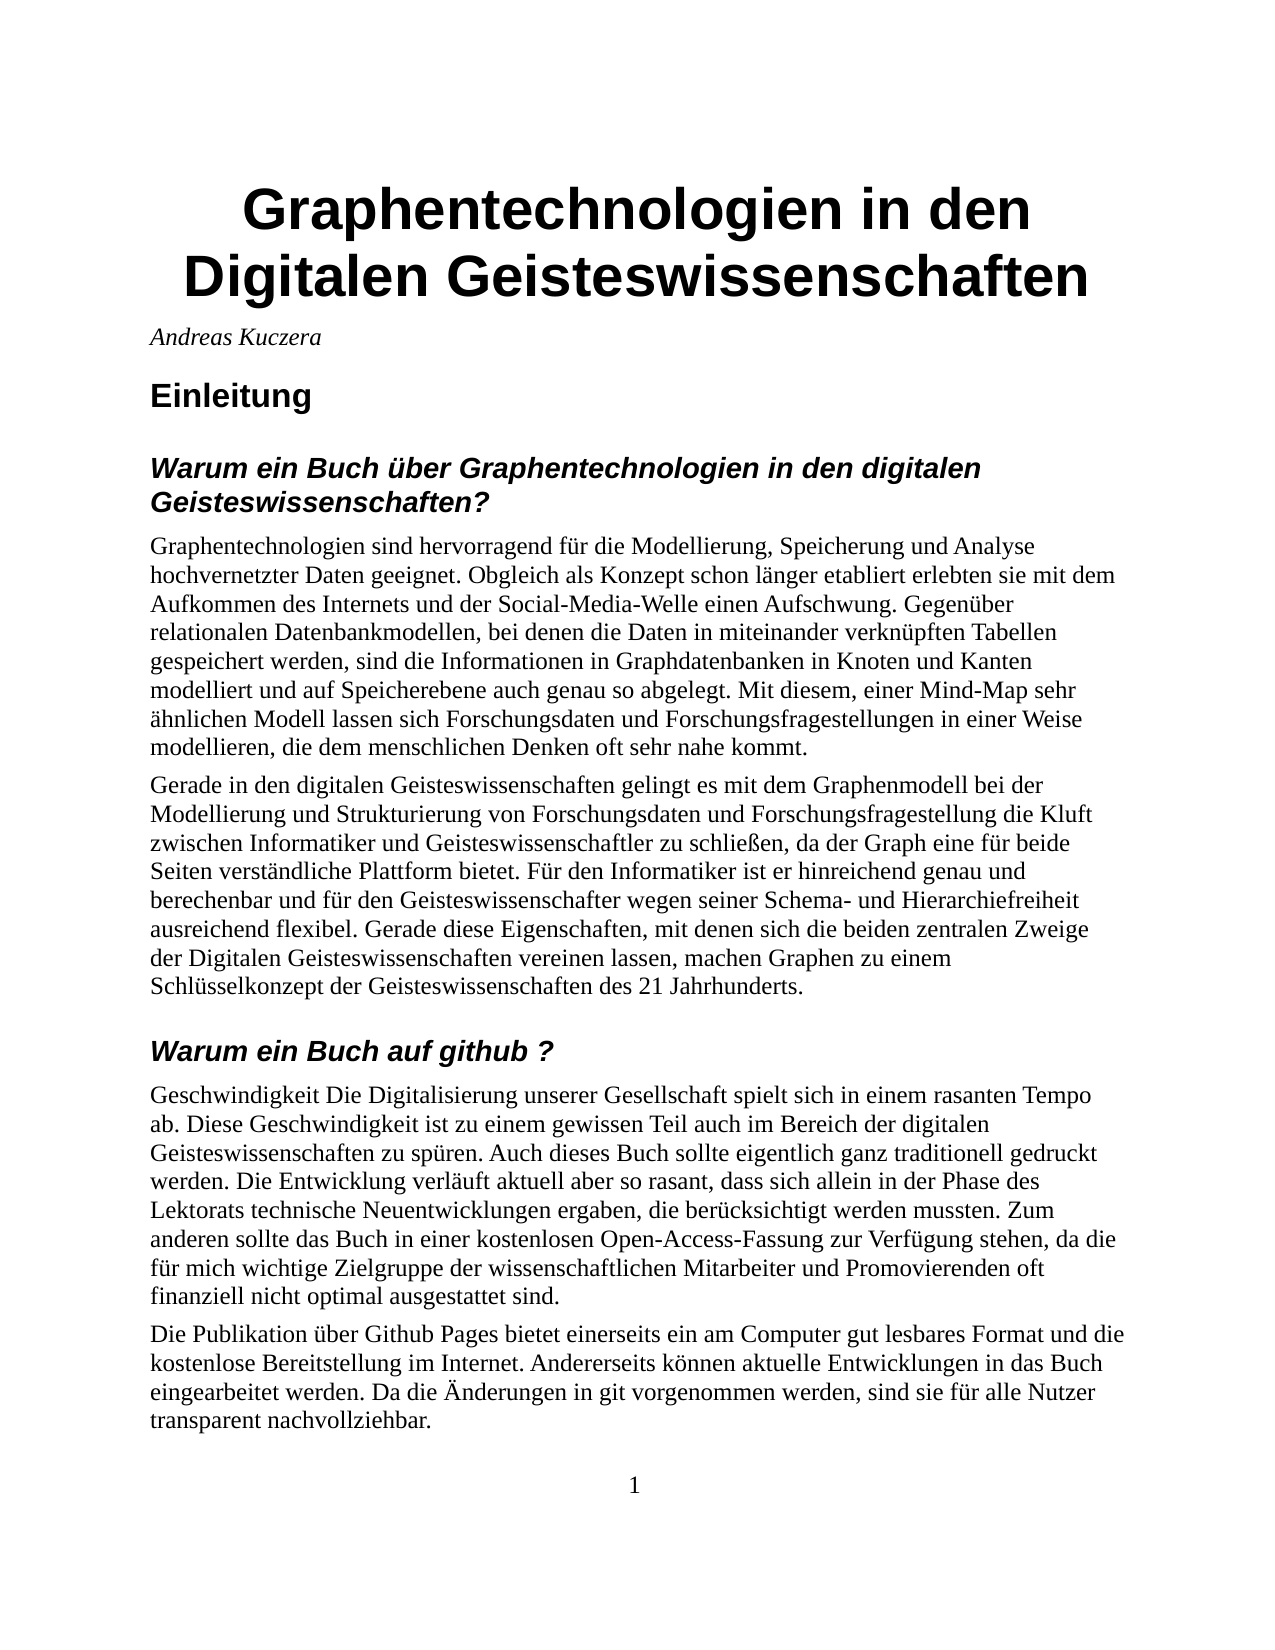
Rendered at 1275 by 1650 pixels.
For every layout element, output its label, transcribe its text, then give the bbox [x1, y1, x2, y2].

subtitle Einleitung [150, 375, 1125, 414]
text Graphentechnologien sind hervorragend für die Modellierung, Speicherung und Analyse hochvernetzter Daten geeignet. Obgleich als Konzept schon länger etabliert erlebten sie mit dem Aufkommen des Internets und der Social-Media-Welle einen Aufschwung. Gegenüber relationalen Datenbankmodellen, bei denen die Daten in miteinander verknüpften Tabellen gespeichert werden, sind die Informationen in Graphdatenbanken in Knoten und Kanten modelliert und auf Speicherebene auch genau so abgelegt. Mit diesem, einer Mind-Map sehr ähnlichen Modell lassen sich Forschungsdaten und Forschungsfragestellungen in einer Weise modellieren, die dem menschlichen Denken oft sehr nahe kommt. [150, 531, 1125, 761]
subtitle Warum ein Buch auf github ? [150, 1034, 1125, 1068]
text Geschwindigkeit Die Digitalisierung unserer Gesellschaft spielt sich in einem rasanten Tempo ab. Diese Geschwindigkeit ist zu einem gewissen Teil auch im Bereich der digitalen Geisteswissenschaften zu spüren. Auch dieses Buch sollte eigentlich ganz traditionell gedruckt werden. Die Entwicklung verläuft aktuell aber so rasant, dass sich allein in der Phase des Lektorats technische Neuentwicklungen ergaben, die berücksichtigt werden mussten. Zum anderen sollte das Buch in einer kostenlosen Open-Access-Fassung zur Verfügung stehen, da die für mich wichtige Zielgruppe der wissenschaftlichen Mitarbeiter und Promovierenden oft finanziell nicht optimal ausgestattet sind. [150, 1080, 1125, 1310]
text Andreas Kuczera [150, 322, 1125, 350]
subtitle Warum ein Buch über Graphentechnologien in den digitalen Geisteswissenschaften? [150, 452, 1125, 519]
title Graphentechnologien in den Digitalen Geisteswissenschaften [150, 175, 1125, 309]
text Gerade in den digitalen Geisteswissenschaften gelingt es mit dem Graphenmodell bei der Modellierung und Strukturierung von Forschungsdaten und Forschungsfragestellung die Kluft zwischen Informatiker und Geisteswissenschaftler zu schließen, da der Graph eine für beide Seiten verständliche Plattform bietet. Für den Informatiker ist er hinreichend genau und berechenbar und für den Geisteswissenschafter wegen seiner Schema- und Hierarchiefreiheit ausreichend flexibel. Gerade diese Eigenschaften, mit denen sich die beiden zentralen Zweige der Digitalen Geisteswissenschaften vereinen lassen, machen Graphen zu einem Schlüsselkonzept der Geisteswissenschaften des 21 Jahrhunderts. [150, 770, 1125, 1000]
text Die Publikation über Github Pages bietet einerseits ein am Computer gut lesbares Format und die kostenlose Bereitstellung im Internet. Andererseits können aktuelle Entwicklungen in das Buch eingearbeitet werden. Da die Änderungen in git vorgenommen werden, sind sie für alle Nutzer transparent nachvollziehbar. [150, 1319, 1125, 1434]
